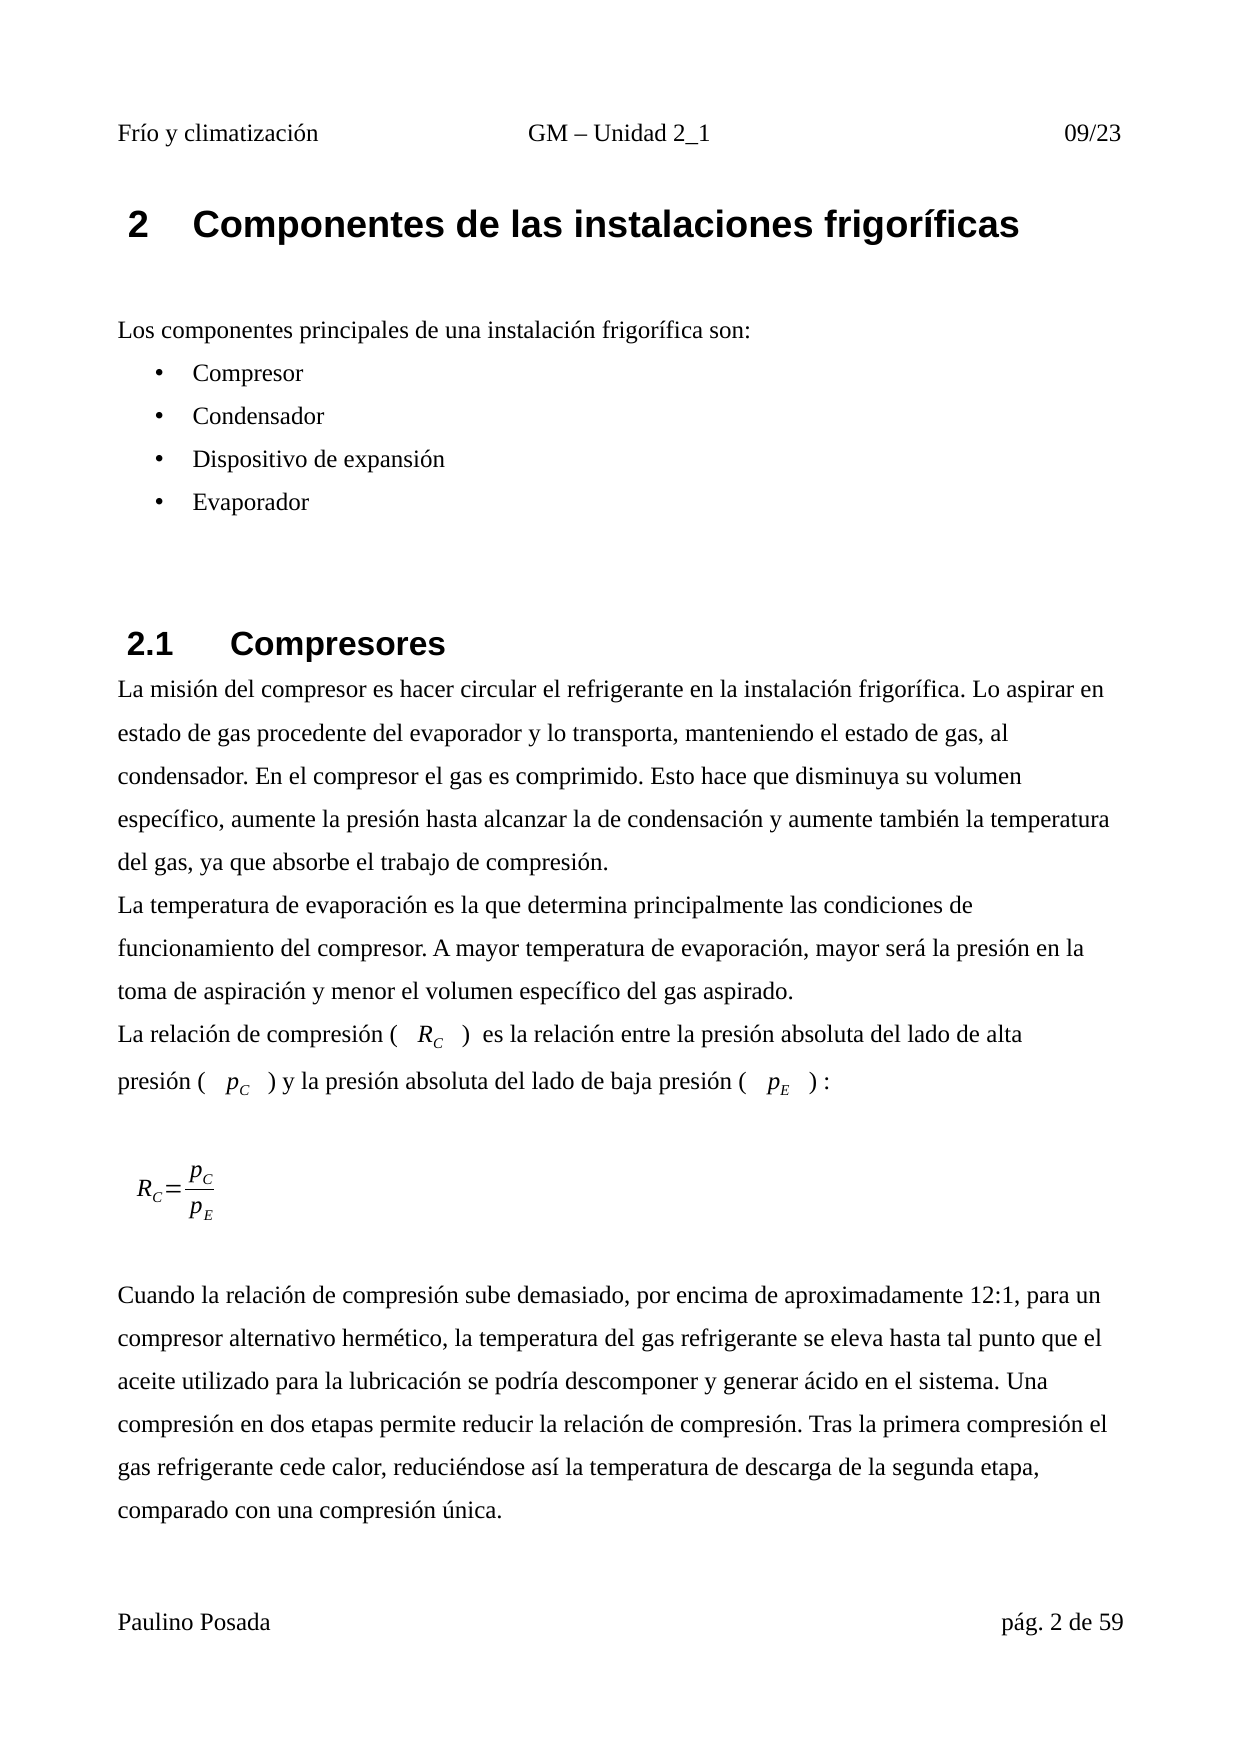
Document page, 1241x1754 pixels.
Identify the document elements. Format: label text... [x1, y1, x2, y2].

subtitle Componentes de las instalaciones frigoríficas [117, 201, 1123, 245]
text La misión del compresor es hacer circular el refrigerante en la instalación frigorífica. Lo aspirar en estado de gas procedente del evaporador y lo transporta, manteniendo el estado de gas, al condensador. En el compresor el gas es comprimido. Esto hace que disminuya su volumen específico, aumente la presión hasta alcanzar la de condensación y aumente también la temperatura del gas, ya que absorbe el trabajo de compresión. [117, 674, 1123, 876]
list Dispositivo de expansión [155, 444, 1123, 473]
list Evaporador [155, 487, 1123, 516]
list Compresor [155, 358, 1123, 387]
list Condensador [155, 401, 1123, 430]
text Cuando la relación de compresión sube demasiado, por encima de aproximadamente 12:1, para un compresor alternativo hermético, la temperatura del gas refrigerante se eleva hasta tal punto que el aceite utilizado para la lubricación se podría descomponer y generar ácido en el sistema. Una compresión en dos etapas permite reducir la relación de compresión. Tras la primera compresión el gas refrigerante cede calor, reduciéndose así la temperatura de descarga de la segunda etapa, comparado con una compresión única. [117, 1280, 1123, 1524]
text La temperatura de evaporación es la que determina principalmente las condiciones de funcionamiento del compresor. A mayor temperatura de evaporación, mayor será la presión en la toma de aspiración y menor el volumen específico del gas aspirado. [117, 890, 1123, 1005]
text La relación de compresión () es la relación entre la presión absoluta del lado de alta [117, 1019, 1123, 1052]
text presión () y la presión absoluta del lado de baja presión () : [117, 1066, 1123, 1099]
text Los componentes principales de una instalación frigorífica son: [117, 315, 1123, 344]
subtitle Compresores [117, 623, 1123, 662]
